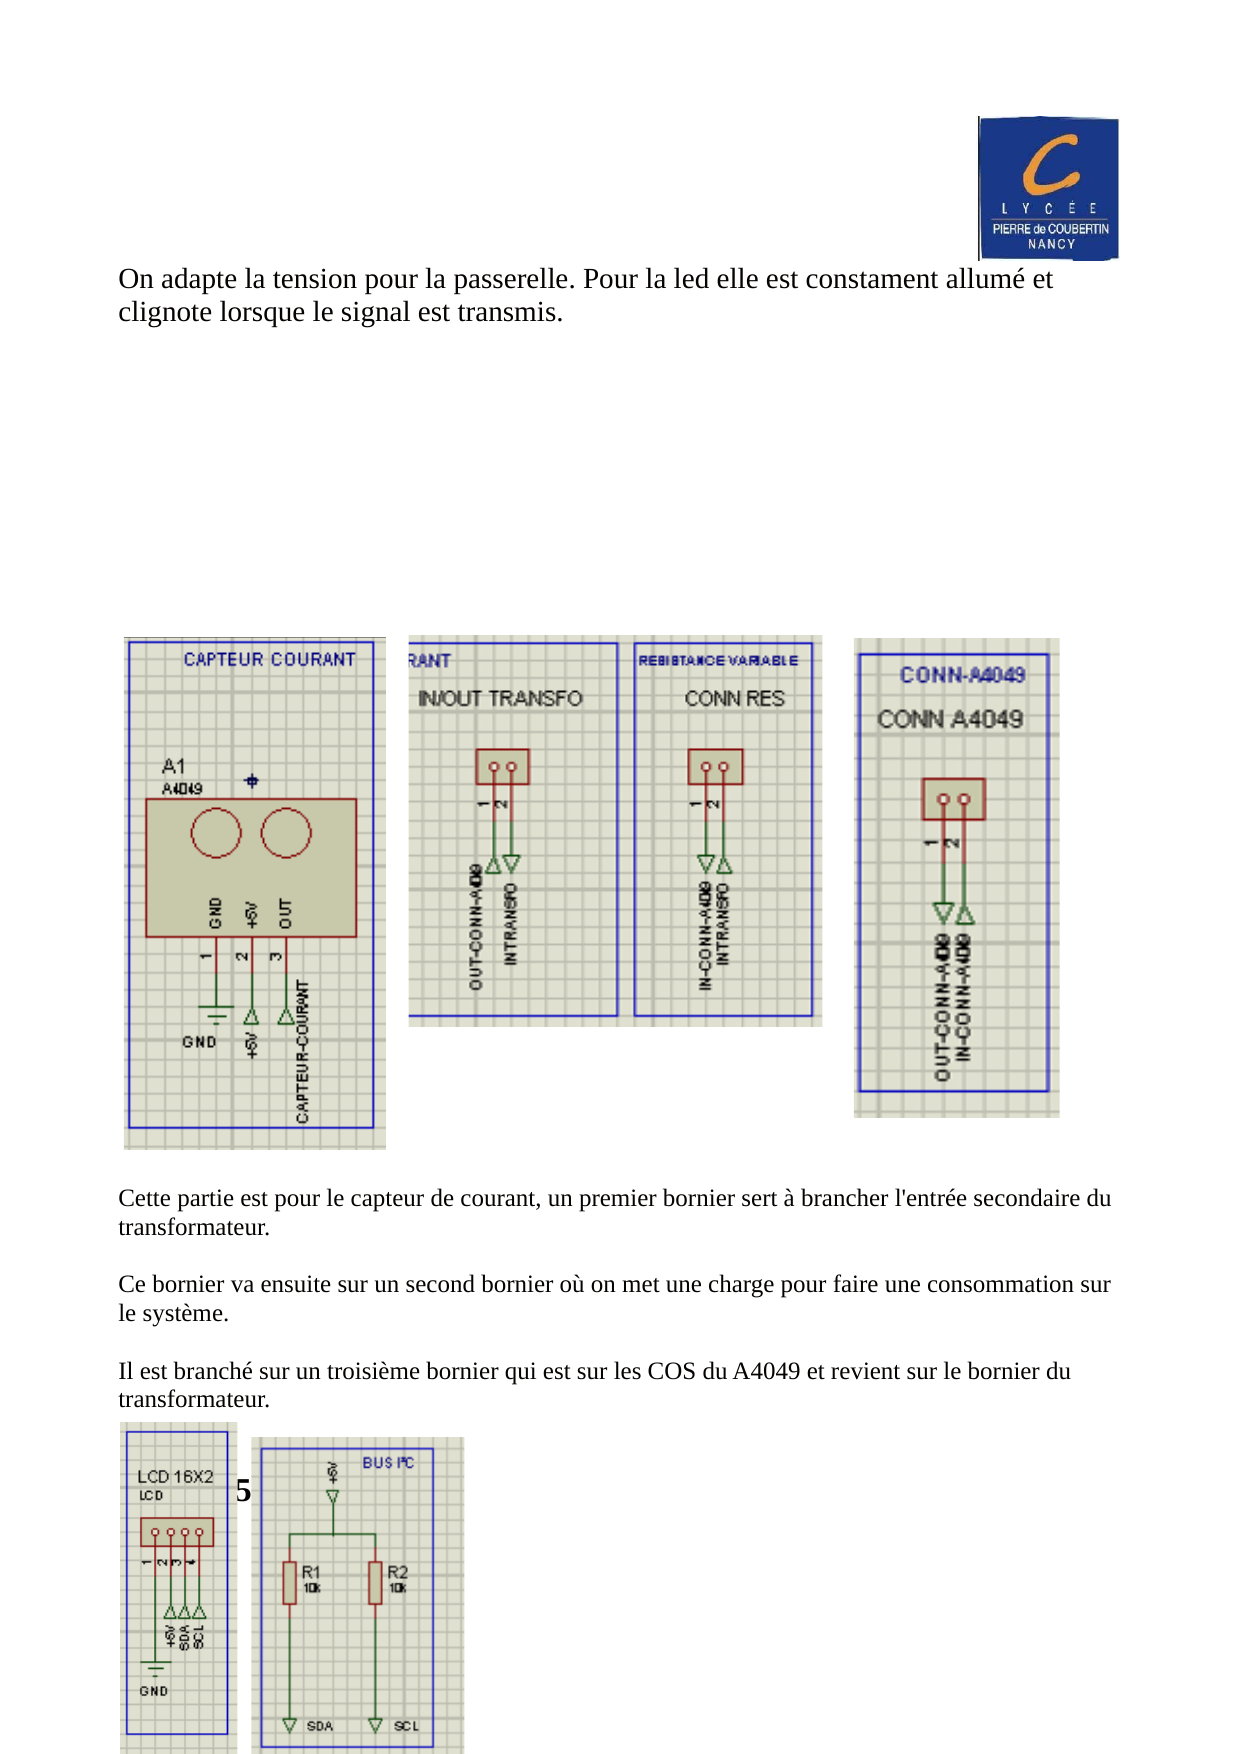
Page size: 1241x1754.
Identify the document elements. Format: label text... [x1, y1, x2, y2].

picture [123, 637, 386, 1150]
text On adapte la tension pour la passerelle. Pour la led elle est constament allumé et clignote lorsque le signal est transmis. [118, 118, 1122, 328]
picture [853, 638, 1060, 1118]
picture [251, 1437, 465, 1754]
text 13/25 [238, 1471, 251, 1509]
text Il est branché sur un troisième bornier qui est sur les COS du A4049 et revient sur le bornier du transformateur. [118, 1356, 1122, 1413]
picture [120, 1422, 238, 1754]
text Ce bornier va ensuite sur un second bornier où on met une charge pour faire une consommation sur le système. [118, 1269, 1122, 1327]
picture [408, 635, 823, 1027]
text 13/25 [465, 1471, 1122, 1509]
text Cette partie est pour le capteur de courant, un premier bornier sert à brancher l'entrée secondaire du transformateur. [118, 1183, 1122, 1241]
picture [975, 116, 1120, 261]
